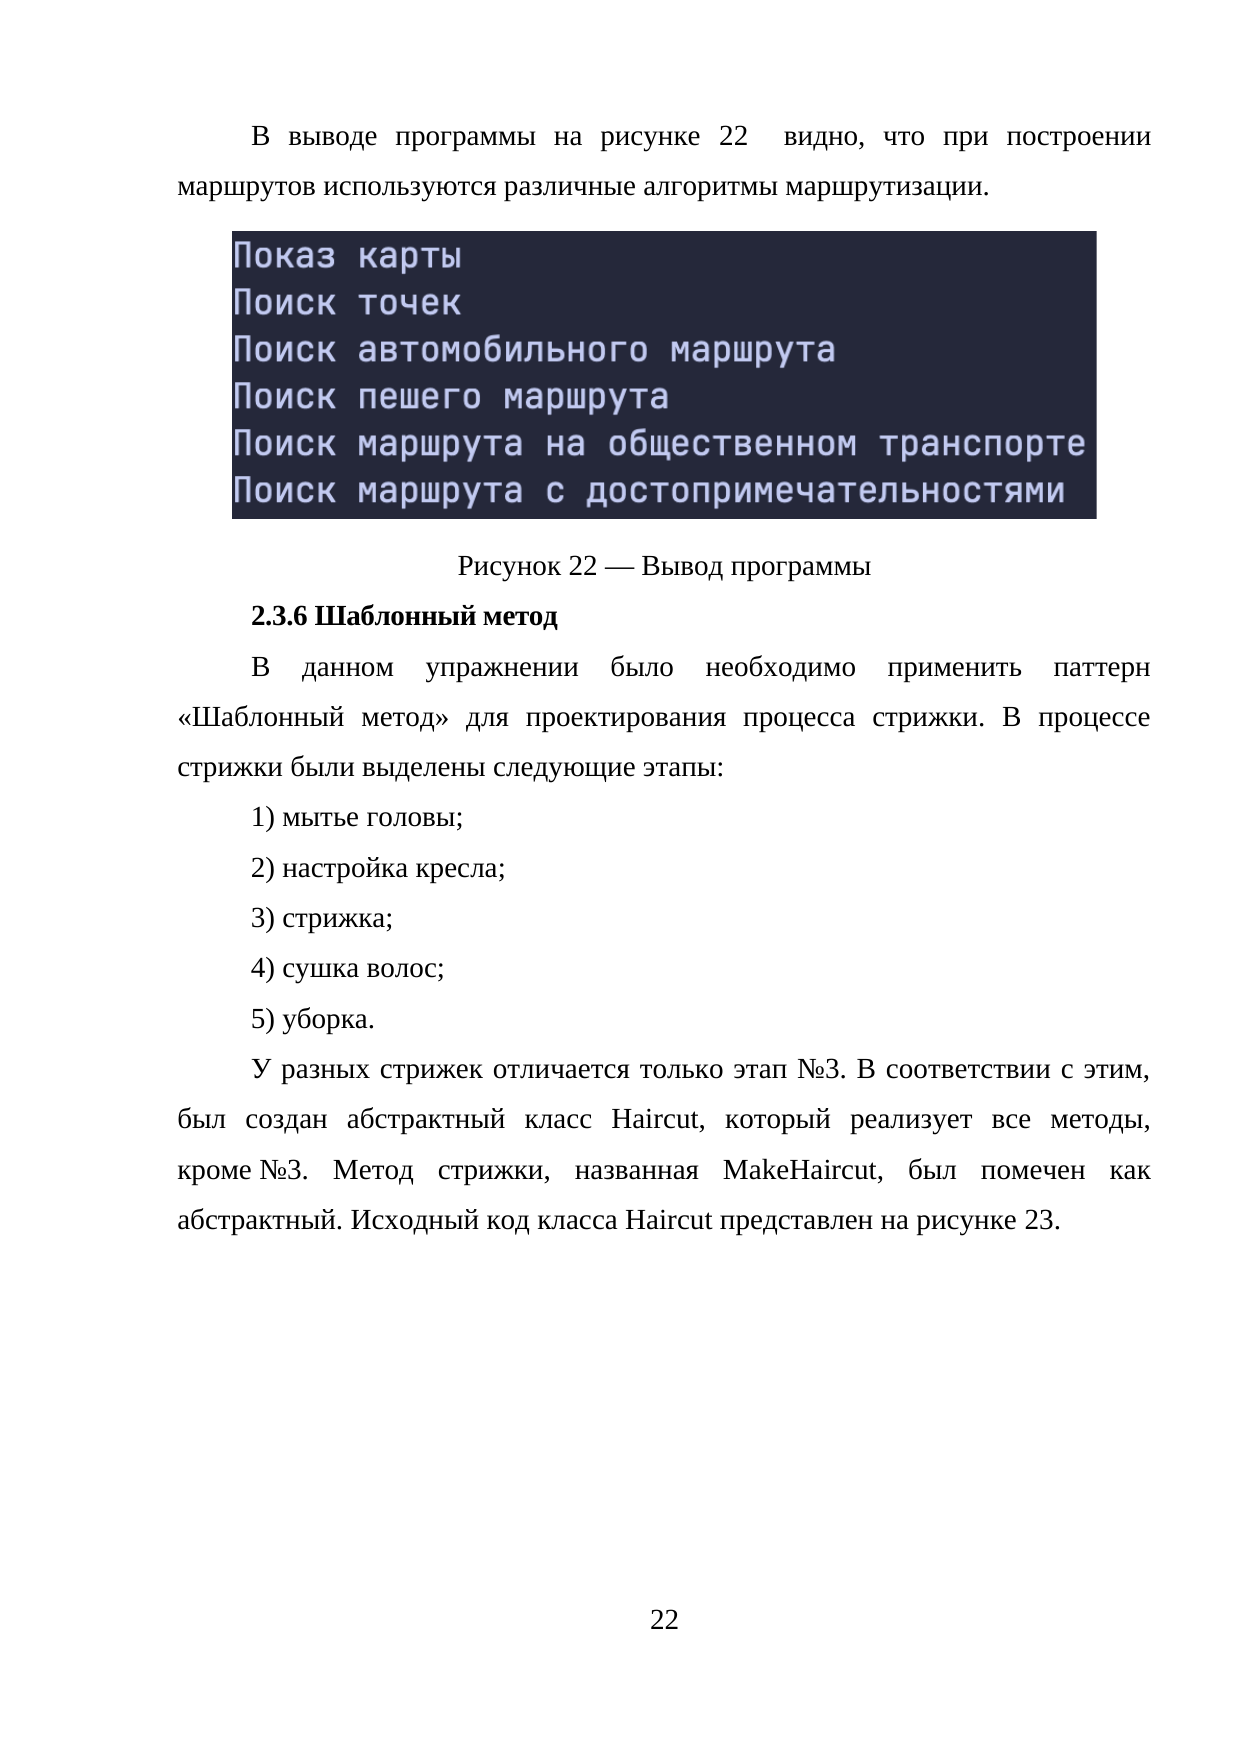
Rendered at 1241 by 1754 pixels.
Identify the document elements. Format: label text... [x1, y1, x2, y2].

list мытье головы; [177, 799, 1152, 833]
list сушка волос; [177, 951, 1152, 984]
text В выводе программы на рисунке 22 видно, что при построении маршрутов используются различные алгоритмы маршрутизации. [177, 118, 1152, 202]
list настройка кресла; [177, 850, 1152, 883]
list уборка. [177, 1001, 1152, 1034]
text Рисунок 22 — Вывод программы [232, 519, 1097, 582]
text В данном упражнении было необходимо применить паттерн «Шаблонный метод» для проектирования процесса стрижки. В процессе стрижки были выделены следующие этапы: [177, 649, 1152, 783]
text У разных стрижек отличается только этап №3. В соответствии с этим, был создан абстрактный класс Haircut, который реализует все методы, кроме №3. Метод стрижки, названная MakeHaircut, был помечен как абстрактный. Исходный код класса Haircut представлен на рисунке 23. [177, 1051, 1152, 1236]
picture [232, 231, 1097, 519]
subtitle Шаблонный метод [177, 598, 1152, 632]
list стрижка; [177, 900, 1152, 934]
